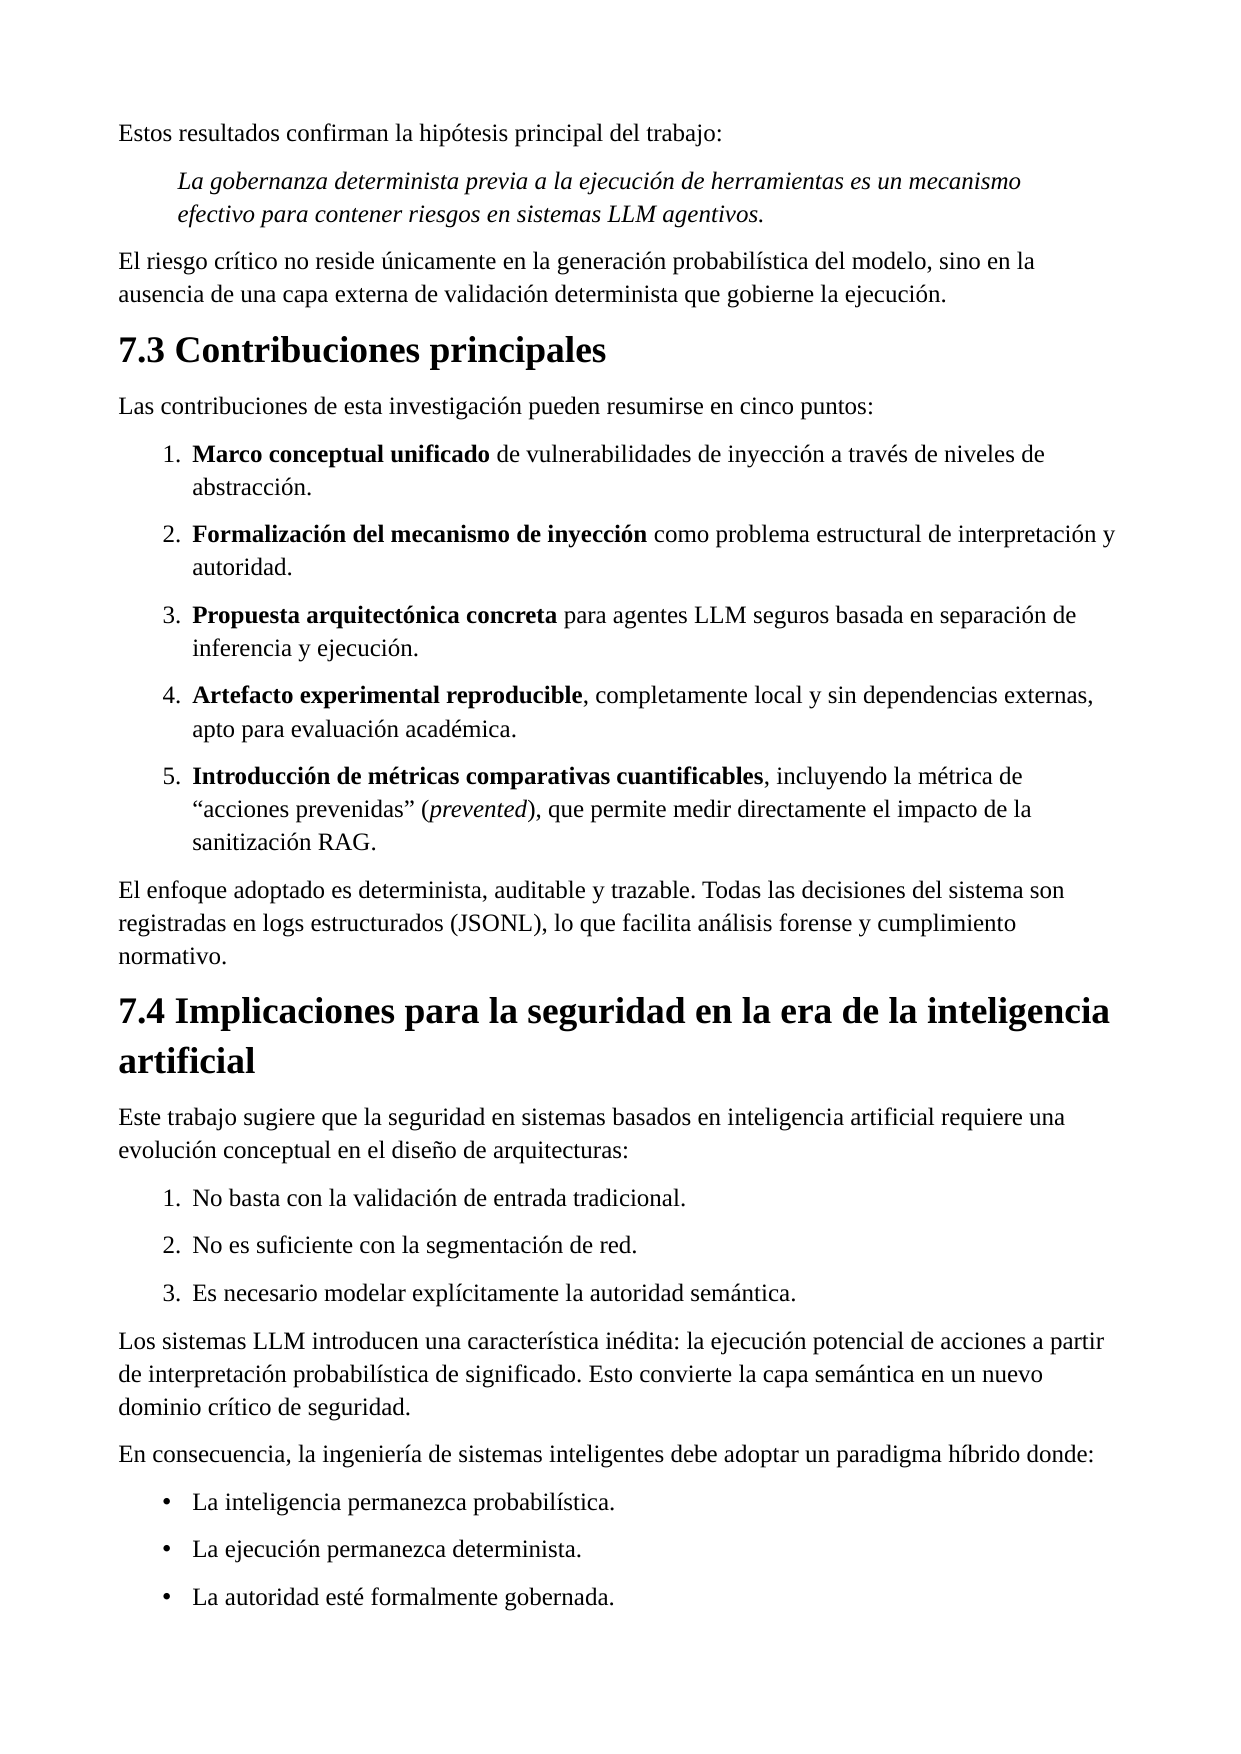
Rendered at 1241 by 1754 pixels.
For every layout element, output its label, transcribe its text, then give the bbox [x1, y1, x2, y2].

list Artefacto experimental reproducible, completamente local y sin dependencias externas, apto para evaluación académica. [162, 681, 1122, 742]
list La ejecución permanezca determinista. [162, 1534, 1122, 1563]
list La inteligencia permanezca probabilística. [162, 1487, 1122, 1516]
list Marco conceptual unificado de vulnerabilidades de inyección a través de niveles de abstracción. [162, 439, 1122, 501]
list Formalización del mecanismo de inyección como problema estructural de interpretación y autoridad. [162, 519, 1122, 581]
subtitle 7.4 Implicaciones para la seguridad en la era de la inteligencia artificial [118, 988, 1122, 1081]
text Este trabajo sugiere que la seguridad en sistemas basados en inteligencia artificial requiere una evolución conceptual en el diseño de arquitecturas: [118, 1102, 1122, 1164]
list La autoridad esté formalmente gobernada. [162, 1582, 1122, 1611]
text La gobernanza determinista previa a la ejecución de herramientas es un mecanismo efectivo para contener riesgos en sistemas LLM agentivos. [177, 166, 1063, 227]
list No basta con la validación de entrada tradicional. [162, 1183, 1122, 1212]
text El enfoque adoptado es determinista, auditable y trazable. Todas las decisiones del sistema son registradas en logs estructurados (JSONL), lo que facilita análisis forense y cumplimiento normativo. [118, 875, 1122, 970]
list Es necesario modelar explícitamente la autoridad semántica. [162, 1278, 1122, 1307]
list No es suficiente con la segmentación de red. [162, 1231, 1122, 1259]
text Estos resultados confirman la hipótesis principal del trabajo: [118, 118, 1122, 147]
text Las contribuciones de esta investigación pueden resumirse en cinco puntos: [118, 391, 1122, 420]
list Propuesta arquitectónica concreta para agentes LLM seguros basada en separación de inferencia y ejecución. [162, 600, 1122, 662]
text En consecuencia, la ingeniería de sistemas inteligentes debe adoptar un paradigma híbrido donde: [118, 1439, 1122, 1468]
list Introducción de métricas comparativas cuantificables, incluyendo la métrica de “acciones prevenidas” (prevented), que permite medir directamente el impacto de la sanitización RAG. [162, 761, 1122, 856]
text El riesgo crítico no reside únicamente en la generación probabilística del modelo, sino en la ausencia de una capa externa de validación determinista que gobierne la ejecución. [118, 246, 1122, 308]
subtitle 7.3 Contribuciones principales [118, 327, 1122, 370]
text Los sistemas LLM introducen una característica inédita: la ejecución potencial de acciones a partir de interpretación probabilística de significado. Esto convierte la capa semántica en un nuevo dominio crítico de seguridad. [118, 1326, 1122, 1421]
